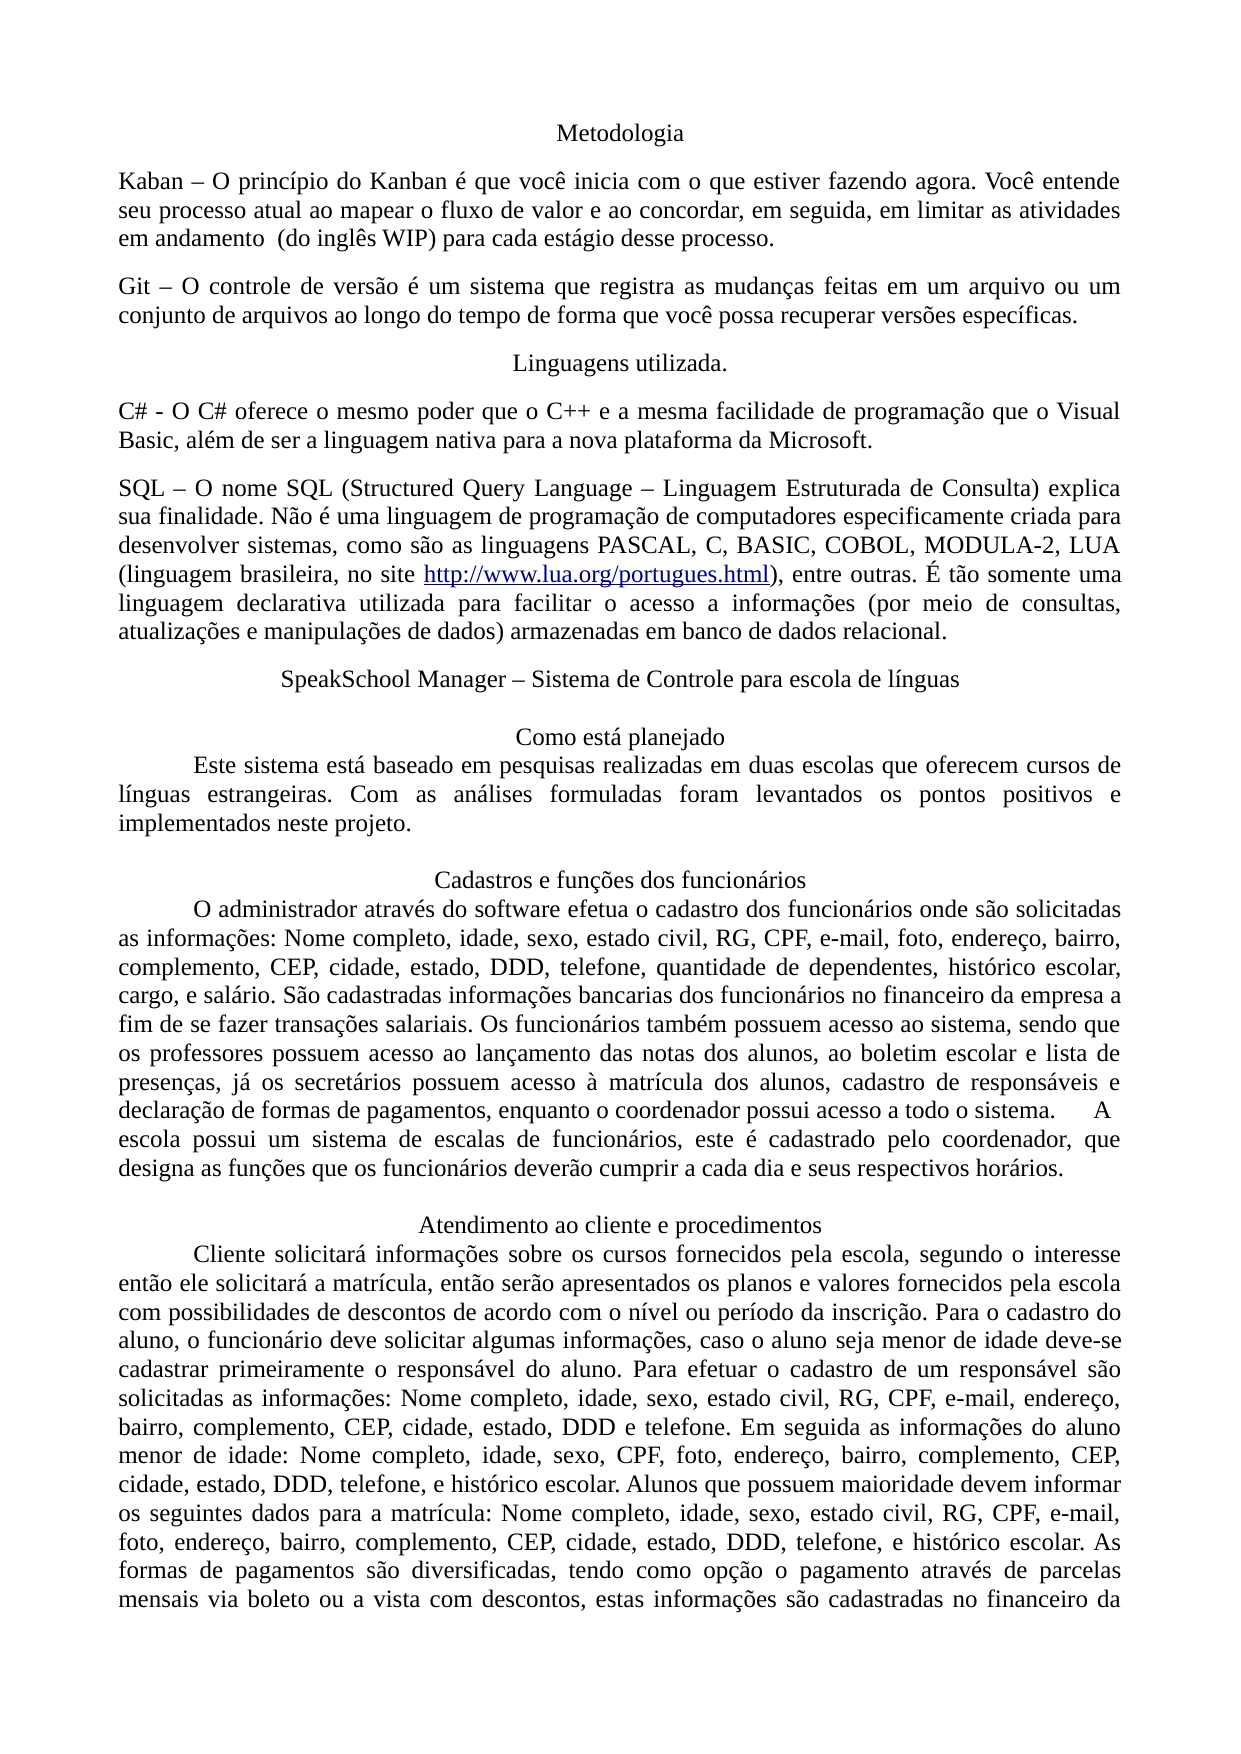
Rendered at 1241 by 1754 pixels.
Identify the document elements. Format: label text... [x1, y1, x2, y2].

text Cadastros e funções dos funcionários [118, 866, 1122, 894]
text Git – O controle de versão é um sistema que registra as mudanças feitas em um arquivo ou um conjunto de arquivos ao longo do tempo de forma que você possa recuperar versões específicas. [118, 271, 1122, 329]
text C# - O C# oferece o mesmo poder que o C++ e a mesma facilidade de programação que o Visual Basic, além de ser a linguagem nativa para a nova plataforma da Microsoft. [118, 396, 1122, 453]
text Como está planejado [118, 722, 1122, 751]
text Este sistema está baseado em pesquisas realizadas em duas escolas que oferecem cursos de línguas estrangeiras. Com as análises formuladas foram levantados os pontos positivos e implementados neste projeto. [118, 751, 1122, 837]
text Cliente solicitará informações sobre os cursos fornecidos pela escola, segundo o interesse então ele solicitará a matrícula, então serão apresentados os planos e valores fornecidos pela escola com possibilidades de descontos de acordo com o nível ou período da inscrição. Para o cadastro do aluno, o funcionário deve solicitar algumas informações, caso o aluno seja menor de idade deve-se cadastrar primeiramente o responsável do aluno. Para efetuar o cadastro de um responsável são solicitadas as informações: Nome completo, idade, sexo, estado civil, RG, CPF, e-mail, endereço, bairro, complemento, CEP, cidade, estado, DDD e telefone. Em seguida as informações do aluno menor de idade: Nome completo, idade, sexo, CPF, foto, endereço, bairro, complemento, CEP, cidade, estado, DDD, telefone, e histórico escolar. Alunos que possuem maioridade devem informar os seguintes dados para a matrícula: Nome completo, idade, sexo, estado civil, RG, CPF, e-mail, foto, endereço, bairro, complemento, CEP, cidade, estado, DDD, telefone, e histórico escolar. As formas de pagamentos são diversificadas, tendo como opção o pagamento através de parcelas mensais via boleto ou a vista com descontos, estas informações são cadastradas no financeiro da [118, 1239, 1122, 1613]
text Linguagens utilizada. [118, 348, 1122, 377]
text SQL – O nome SQL (Structured Query Language – Linguagem Estruturada de Consulta) explica sua finalidade. Não é uma linguagem de programação de computadores especificamente criada para desenvolver sistemas, como são as linguagens PASCAL, C, BASIC, COBOL, MODULA-2, LUA (linguagem brasileira, no site http://www.lua.org/portugues.html), entre outras. É tão somente uma linguagem declarativa utilizada para facilitar o acesso a informações (por meio de consultas, atualizações e manipulações de dados) armazenadas em banco de dados relacional. [118, 473, 1122, 645]
text O administrador através do software efetua o cadastro dos funcionários onde são solicitadas as informações: Nome completo, idade, sexo, estado civil, RG, CPF, e-mail, foto, endereço, bairro, complemento, CEP, cidade, estado, DDD, telefone, quantidade de dependentes, histórico escolar, cargo, e salário. São cadastradas informações bancarias dos funcionários no financeiro da empresa a fim de se fazer transações salariais. Os funcionários também possuem acesso ao sistema, sendo que os professores possuem acesso ao lançamento das notas dos alunos, ao boletim escolar e lista de presenças, já os secretários possuem acesso à matrícula dos alunos, cadastro de responsáveis e declaração de formas de pagamentos, enquanto o coordenador possui acesso a todo o sistema. A escola possui um sistema de escalas de funcionários, este é cadastrado pelo coordenador, que designa as funções que os funcionários deverão cumprir a cada dia e seus respectivos horários. [118, 894, 1122, 1182]
text Atendimento ao cliente e procedimentos [118, 1211, 1122, 1239]
text SpeakSchool Manager – Sistema de Controle para escola de línguas [118, 664, 1122, 693]
text Kaban – O princípio do Kanban é que você inicia com o que estiver fazendo agora. Você entende seu processo atual ao mapear o fluxo de valor e ao concordar, em seguida, em limitar as atividades em andamento (do inglês WIP) para cada estágio desse processo. [118, 166, 1122, 252]
text Metodologia [118, 118, 1122, 147]
